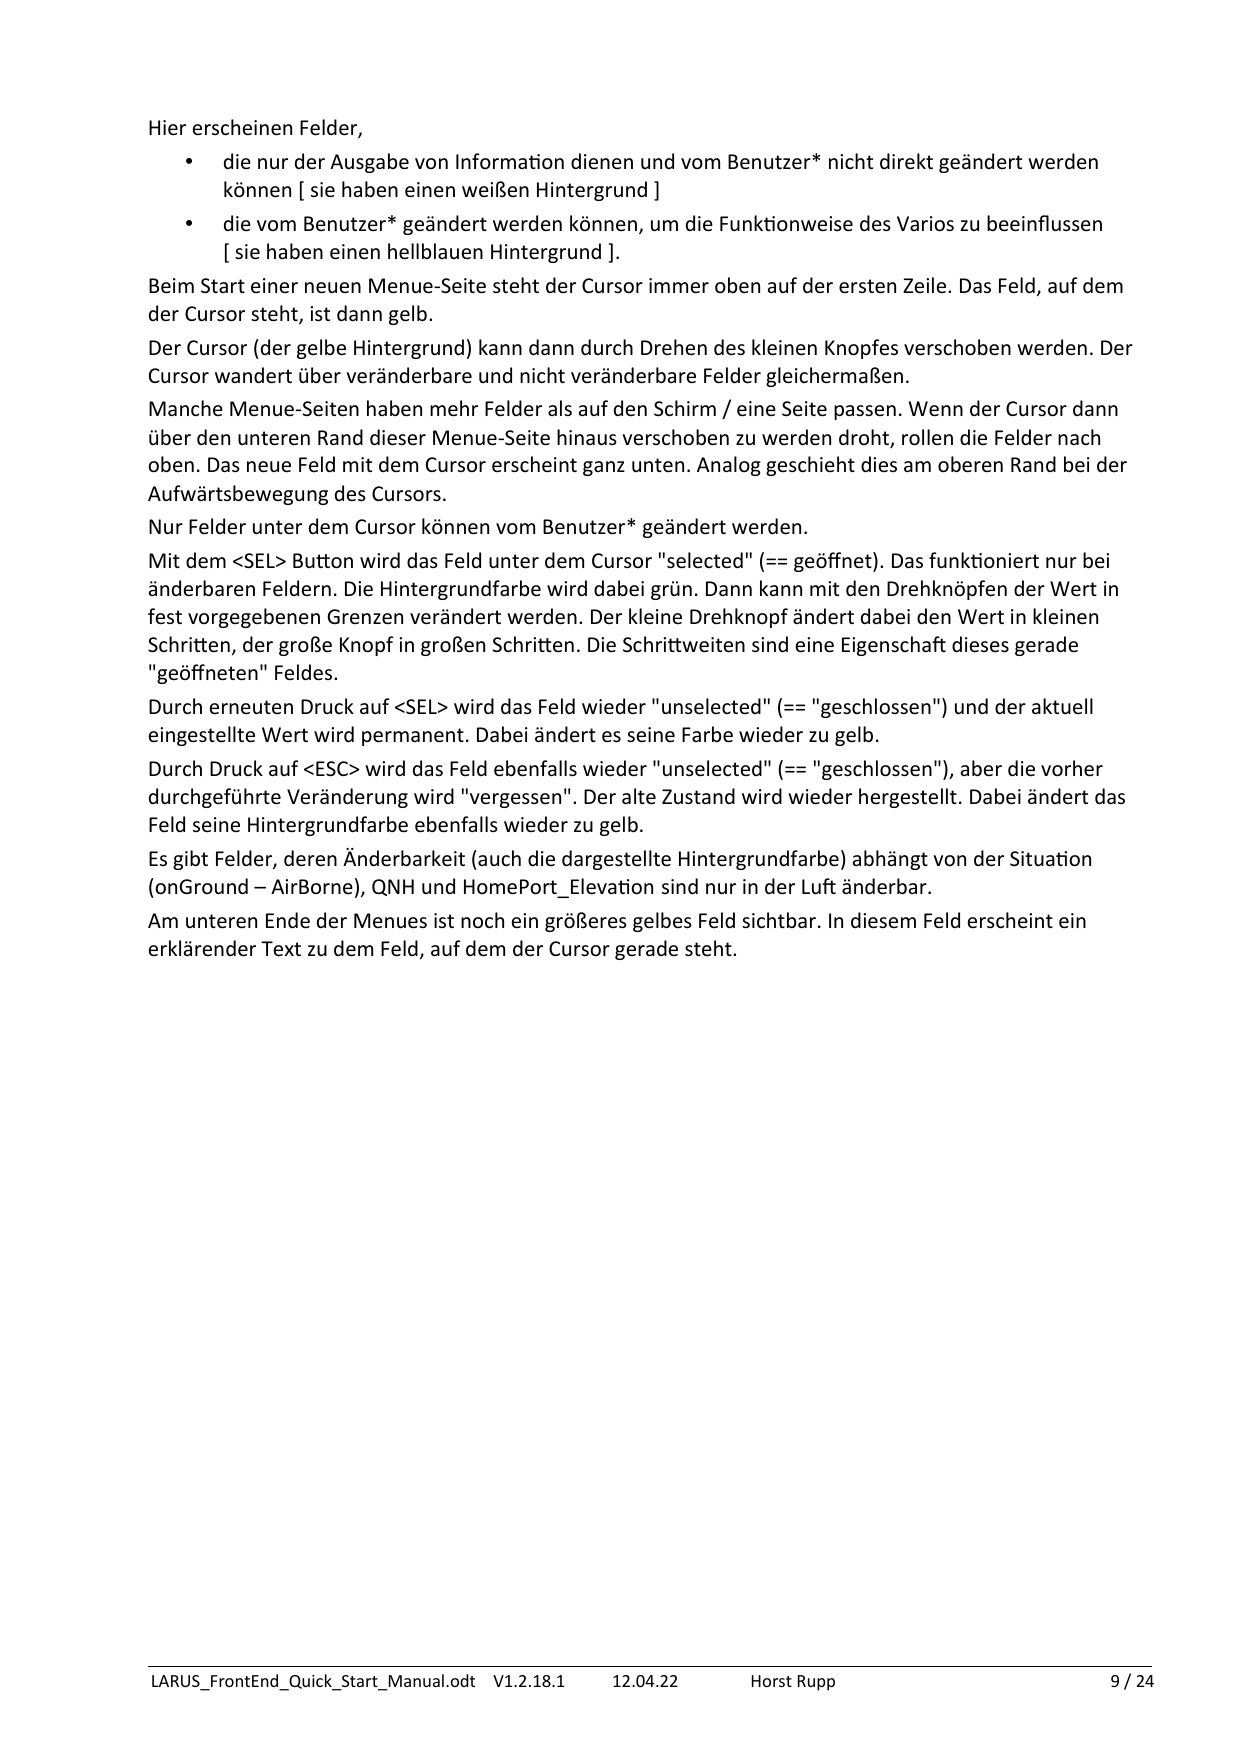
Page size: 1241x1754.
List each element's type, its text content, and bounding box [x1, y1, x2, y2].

text Manche Menue-Seiten haben mehr Felder als auf den Schirm / eine Seite passen. Wenn der Cursor dann über den unteren Rand dieser Menue-Seite hinaus verschoben zu werden droht, rollen die Felder nach oben. Das neue Feld mit dem Cursor erscheint ganz unten. Analog geschieht dies am oberen Rand bei der Aufwärtsbewegung des Cursors. [148, 394, 1152, 507]
list die nur der Ausgabe von Information dienen und vom Benutzer* nicht direkt geändert werden können [ sie haben einen weißen Hintergrund ] [185, 147, 1152, 203]
text Am unteren Ende der Menues ist noch ein größeres gelbes Feld sichtbar. In diesem Feld erscheint ein erklärender Text zu dem Feld, auf dem der Cursor gerade steht. [148, 906, 1152, 962]
list die vom Benutzer* geändert werden können, um die Funktionweise des Varios zu beeinflussen [ sie haben einen hellblauen Hintergrund ]. [185, 209, 1152, 265]
text Der Cursor (der gelbe Hintergrund) kann dann durch Drehen des kleinen Knopfes verschoben werden. Der Cursor wandert über veränderbare und nicht veränderbare Felder gleichermaßen. [148, 333, 1152, 389]
text Hier erscheinen Felder, [148, 113, 1152, 141]
text Mit dem <SEL> Button wird das Feld unter dem Cursor "selected" (== geöffnet). Das funktioniert nur bei änderbaren Feldern. Die Hintergrundfarbe wird dabei grün. Dann kann mit den Drehknöpfen der Wert in fest vorgegebenen Grenzen verändert werden. Der kleine Drehknopf ändert dabei den Wert in kleinen Schritten, der große Knopf in großen Schritten. Die Schrittweiten sind eine Eigenschaft dieses gerade "geöffneten" Feldes. [148, 546, 1152, 686]
text Durch Druck auf <ESC> wird das Feld ebenfalls wieder "unselected" (== "geschlossen"), aber die vorher durchgeführte Veränderung wird "vergessen". Der alte Zustand wird wieder hergestellt. Dabei ändert das Feld seine Hintergrundfarbe ebenfalls wieder zu gelb. [148, 754, 1152, 838]
text Durch erneuten Druck auf <SEL> wird das Feld wieder "unselected" (== "geschlossen") und der aktuell eingestellte Wert wird permanent. Dabei ändert es seine Farbe wieder zu gelb. [148, 692, 1152, 748]
text Nur Felder unter dem Cursor können vom Benutzer* geändert werden. [148, 512, 1152, 541]
text Es gibt Felder, deren Änderbarkeit (auch die dargestellte Hintergrundfarbe) abhängt von der Situation (onGround – AirBorne), QNH und HomePort_Elevation sind nur in der Luft änderbar. [148, 844, 1152, 900]
text Beim Start einer neuen Menue-Seite steht der Cursor immer oben auf der ersten Zeile. Das Feld, auf dem der Cursor steht, ist dann gelb. [148, 271, 1152, 327]
